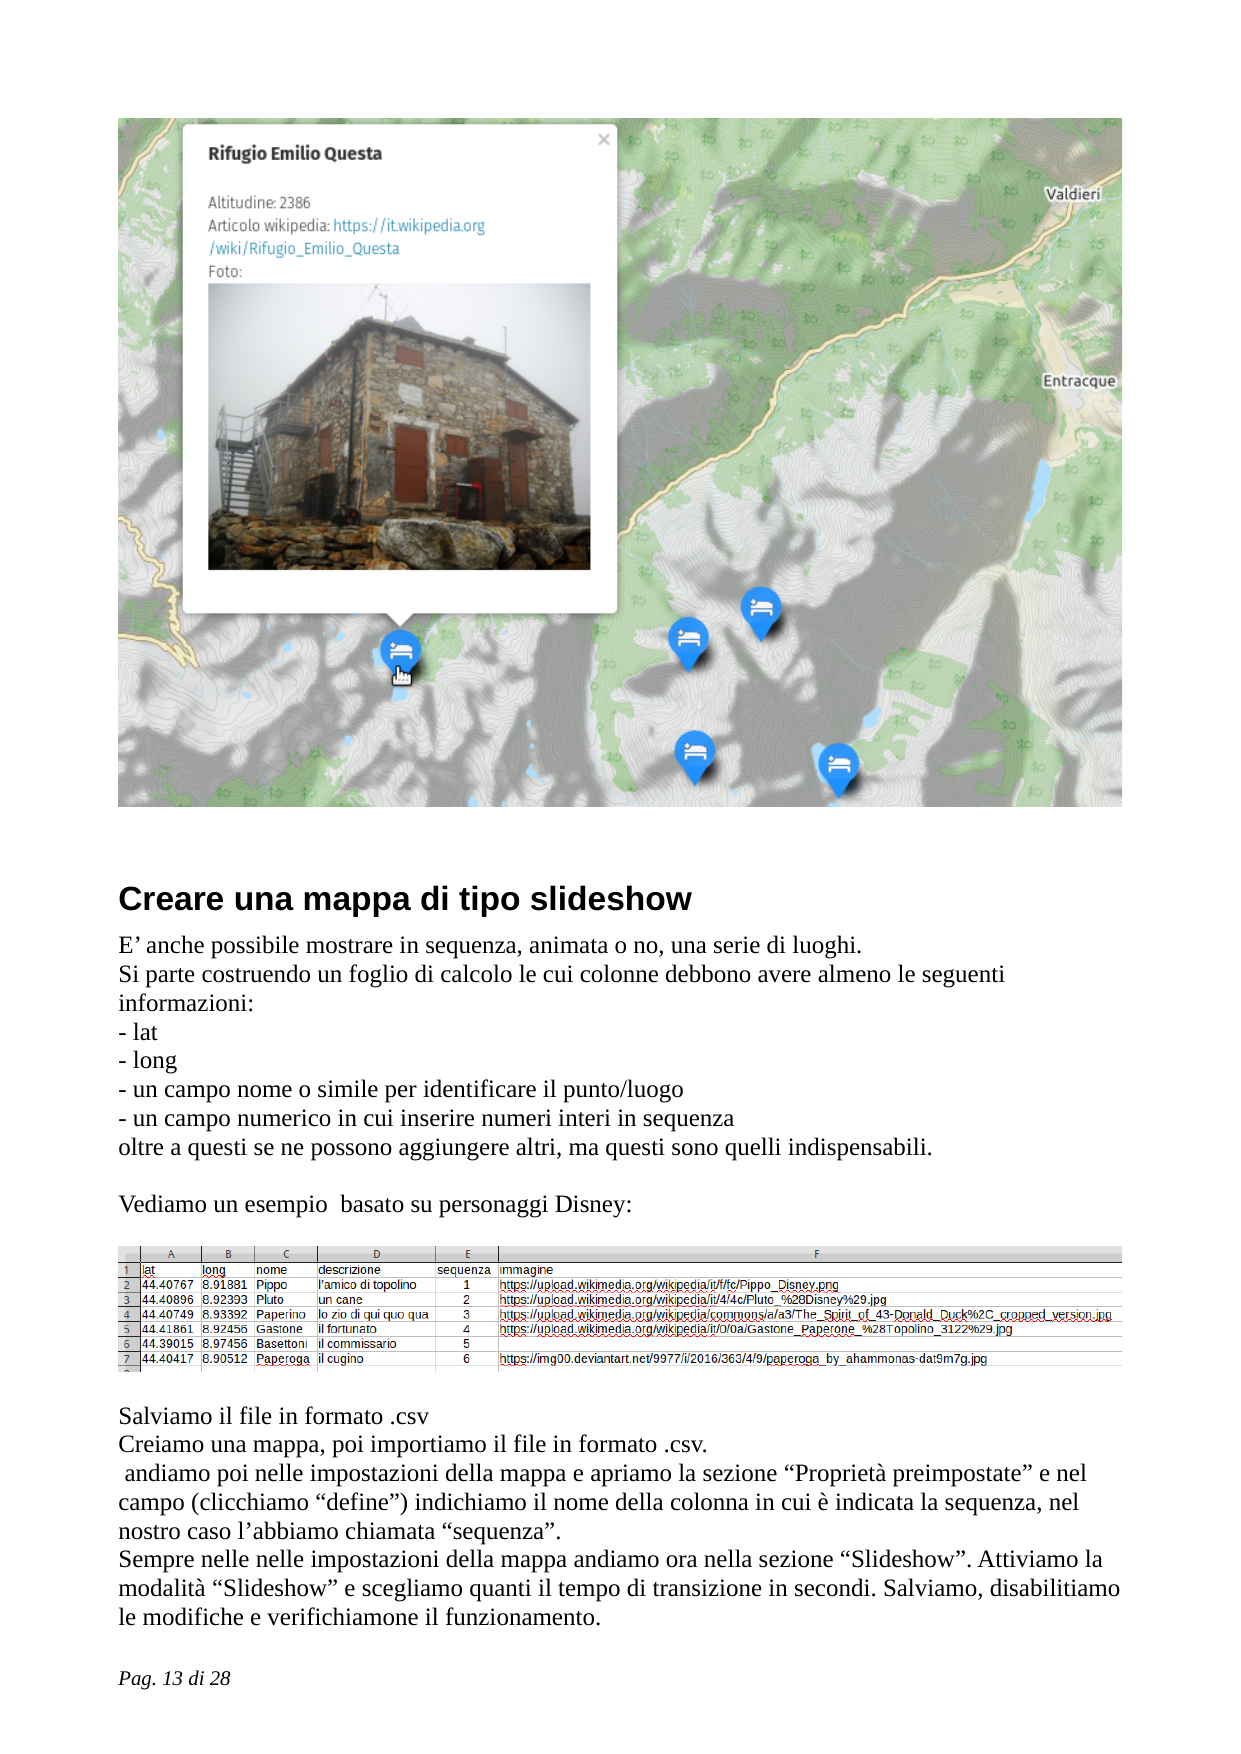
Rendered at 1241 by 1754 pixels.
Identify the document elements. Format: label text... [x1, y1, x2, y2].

text Salviamo il file in formato .csv [118, 1401, 1122, 1429]
subtitle Creare una mappa di tipo slideshow [118, 879, 1122, 918]
text - long [118, 1045, 1122, 1074]
text andiamo poi nelle impostazioni della mappa e apriamo la sezione “Proprietà preimpostate” e nel campo (clicchiamo “define”) indichiamo il nome della colonna in cui è indicata la sequenza, nel nostro caso l’abbiamo chiamata “sequenza”. [118, 1458, 1122, 1544]
picture [118, 1246, 1123, 1372]
text - un campo nome o simile per identificare il punto/luogo [118, 1074, 1122, 1103]
picture [118, 118, 1123, 807]
text Si parte costruendo un foglio di calcolo le cui colonne debbono avere almeno le seguenti informazioni: [118, 959, 1122, 1017]
text oltre a questi se ne possono aggiungere altri, ma questi sono quelli indispensabili. [118, 1132, 1122, 1160]
text Creiamo una mappa, poi importiamo il file in formato .csv. [118, 1429, 1122, 1458]
text - lat [118, 1017, 1122, 1045]
text Vediamo un esempio basato su personaggi Disney: [118, 1189, 1122, 1218]
text Sempre nelle nelle impostazioni della mappa andiamo ora nella sezione “Slideshow”. Attiviamo la modalità “Slideshow” e scegliamo quanti il tempo di transizione in secondi. Salviamo, disabilitiamo le modifiche e verifichiamone il funzionamento. [118, 1544, 1122, 1631]
text - un campo numerico in cui inserire numeri interi in sequenza [118, 1103, 1122, 1132]
text E’ anche possibile mostrare in sequenza, animata o no, una serie di luoghi. [118, 930, 1122, 959]
